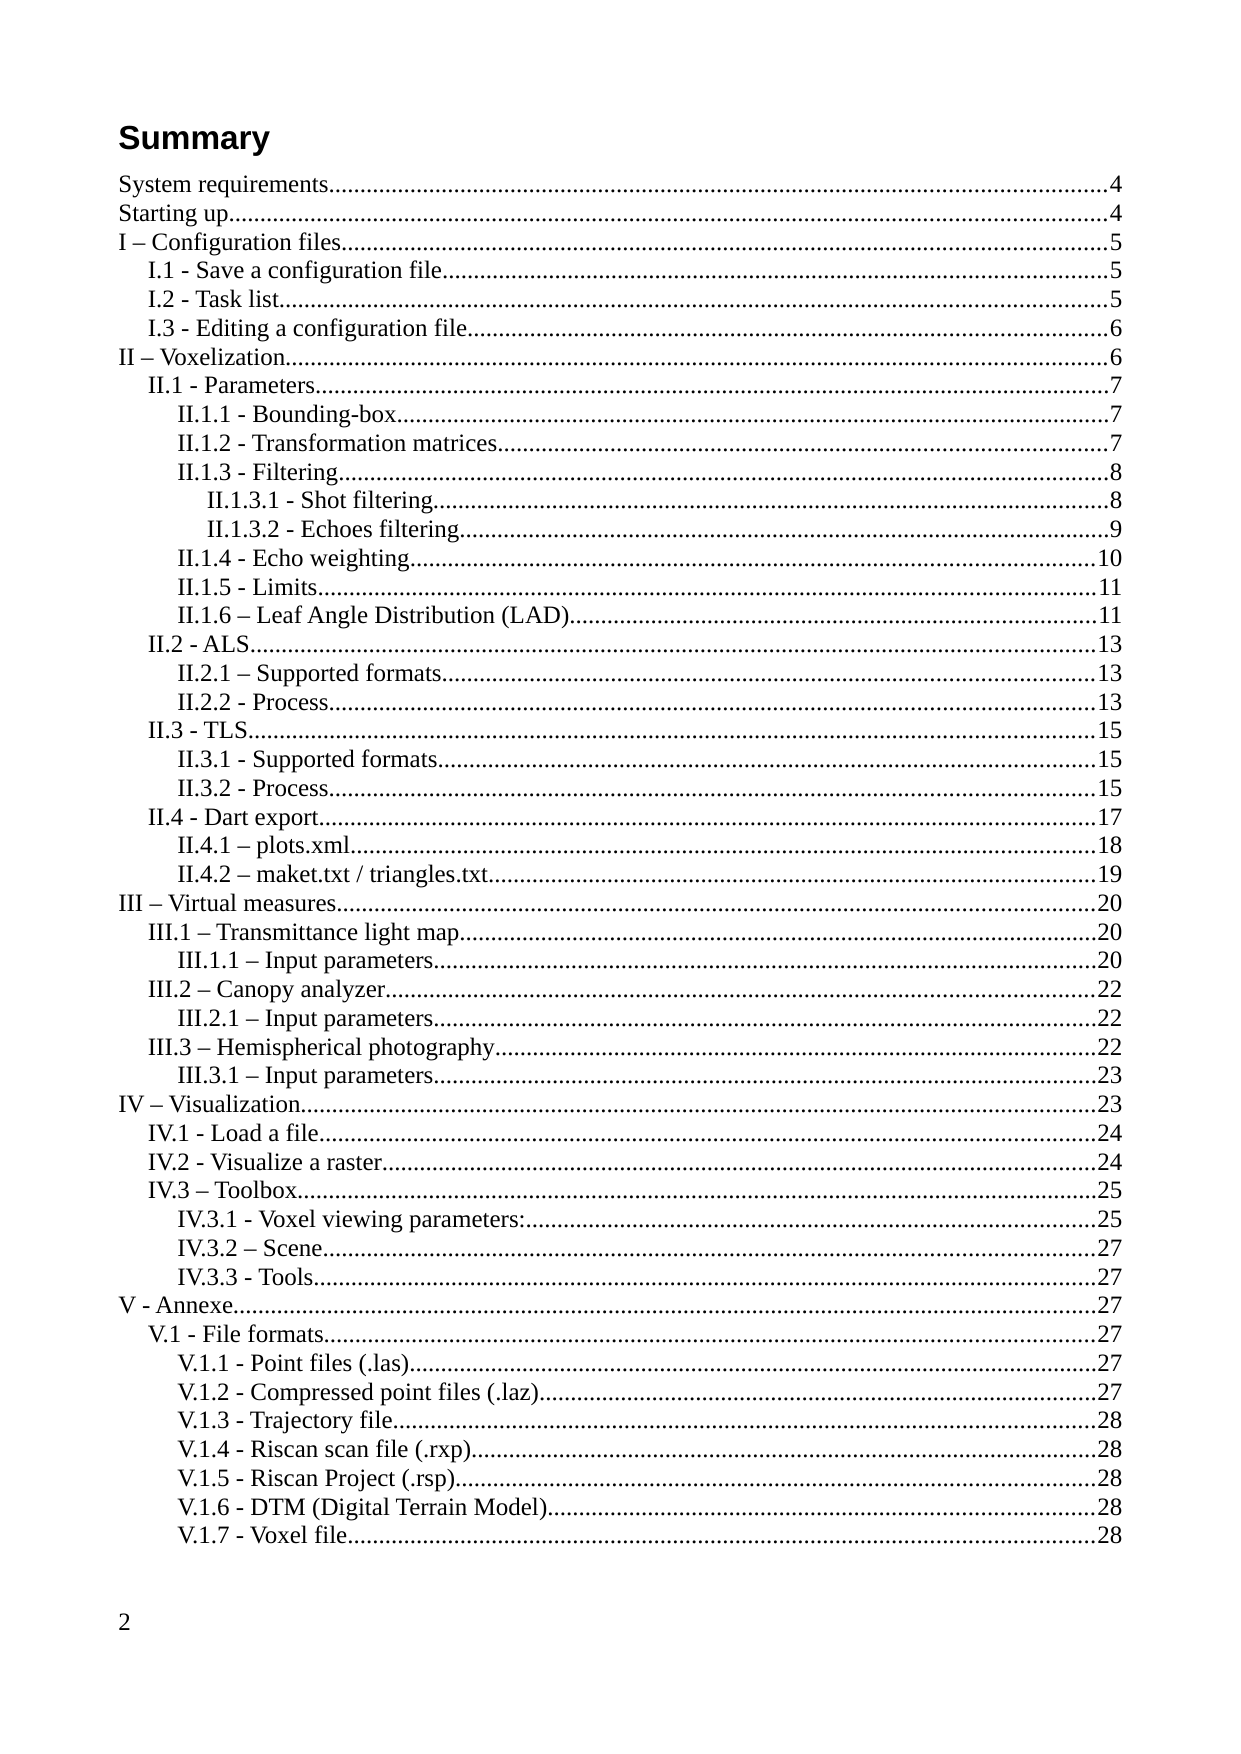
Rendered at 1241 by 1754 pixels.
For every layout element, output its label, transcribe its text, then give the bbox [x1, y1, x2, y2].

subtitle Summary [118, 118, 1122, 157]
text V.1.5 - Riscan Project (.rsp) 28 [177, 1463, 1122, 1492]
text II.4.1 – plots.xml 18 [177, 830, 1122, 859]
text V.1.3 - Trajectory file 28 [177, 1405, 1122, 1434]
text III.2 – Canopy analyzer 22 [148, 974, 1122, 1003]
text II.1.3.2 - Echoes filtering 9 [207, 514, 1122, 543]
text V.1.1 - Point files (.las) 27 [177, 1348, 1122, 1377]
text IV.2 - Visualize a raster 24 [148, 1147, 1122, 1175]
text II.1 - Parameters 7 [148, 370, 1122, 399]
text V.1.2 - Compressed point files (.laz) 27 [177, 1377, 1122, 1405]
text III.3 – Hemispherical photography 22 [148, 1032, 1122, 1060]
text II.1.2 - Transformation matrices 7 [177, 428, 1122, 457]
text II.4.2 – maket.txt / triangles.txt 19 [177, 859, 1122, 888]
text II.1.5 - Limits 11 [177, 572, 1122, 600]
text II.2.2 - Process 13 [177, 687, 1122, 715]
text V - Annexe 27 [118, 1290, 1122, 1319]
text II.3 - TLS 15 [148, 715, 1122, 744]
text I.3 - Editing a configuration file 6 [148, 313, 1122, 342]
text II.1.4 - Echo weighting 10 [177, 543, 1122, 572]
text III.1 – Transmittance light map 20 [148, 917, 1122, 945]
text II.1.3.1 - Shot filtering 8 [207, 485, 1122, 514]
text I.2 - Task list 5 [148, 284, 1122, 313]
text II.1.3 - Filtering 8 [177, 457, 1122, 485]
text II.1.6 – Leaf Angle Distribution (LAD) 11 [177, 600, 1122, 629]
text V.1.7 - Voxel file 28 [177, 1520, 1122, 1549]
text II.3.2 - Process 15 [177, 773, 1122, 802]
text IV.3.2 – Scene 27 [177, 1233, 1122, 1262]
text V.1 - File formats 27 [148, 1319, 1122, 1348]
text System requirements 4 [118, 169, 1122, 198]
text II.2 - ALS 13 [148, 629, 1122, 658]
text III.2.1 – Input parameters 22 [177, 1003, 1122, 1032]
text IV.1 - Load a file 24 [148, 1118, 1122, 1147]
text IV.3 – Toolbox 25 [148, 1175, 1122, 1204]
text V.1.4 - Riscan scan file (.rxp) 28 [177, 1434, 1122, 1463]
text II.1.1 - Bounding-box 7 [177, 399, 1122, 428]
text IV – Visualization 23 [118, 1089, 1122, 1118]
text III.1.1 – Input parameters 20 [177, 945, 1122, 974]
text IV.3.1 - Voxel viewing parameters: 25 [177, 1204, 1122, 1233]
text I.1 - Save a configuration file 5 [148, 255, 1122, 284]
text II.2.1 – Supported formats 13 [177, 658, 1122, 687]
text I – Configuration files 5 [118, 227, 1122, 255]
text V.1.6 - DTM (Digital Terrain Model) 28 [177, 1492, 1122, 1520]
text II.3.1 - Supported formats 15 [177, 744, 1122, 773]
text II.4 - Dart export 17 [148, 802, 1122, 830]
text II – Voxelization 6 [118, 342, 1122, 370]
text III.3.1 – Input parameters 23 [177, 1060, 1122, 1089]
text IV.3.3 - Tools 27 [177, 1262, 1122, 1290]
text Starting up 4 [118, 198, 1122, 227]
text III – Virtual measures 20 [118, 888, 1122, 917]
